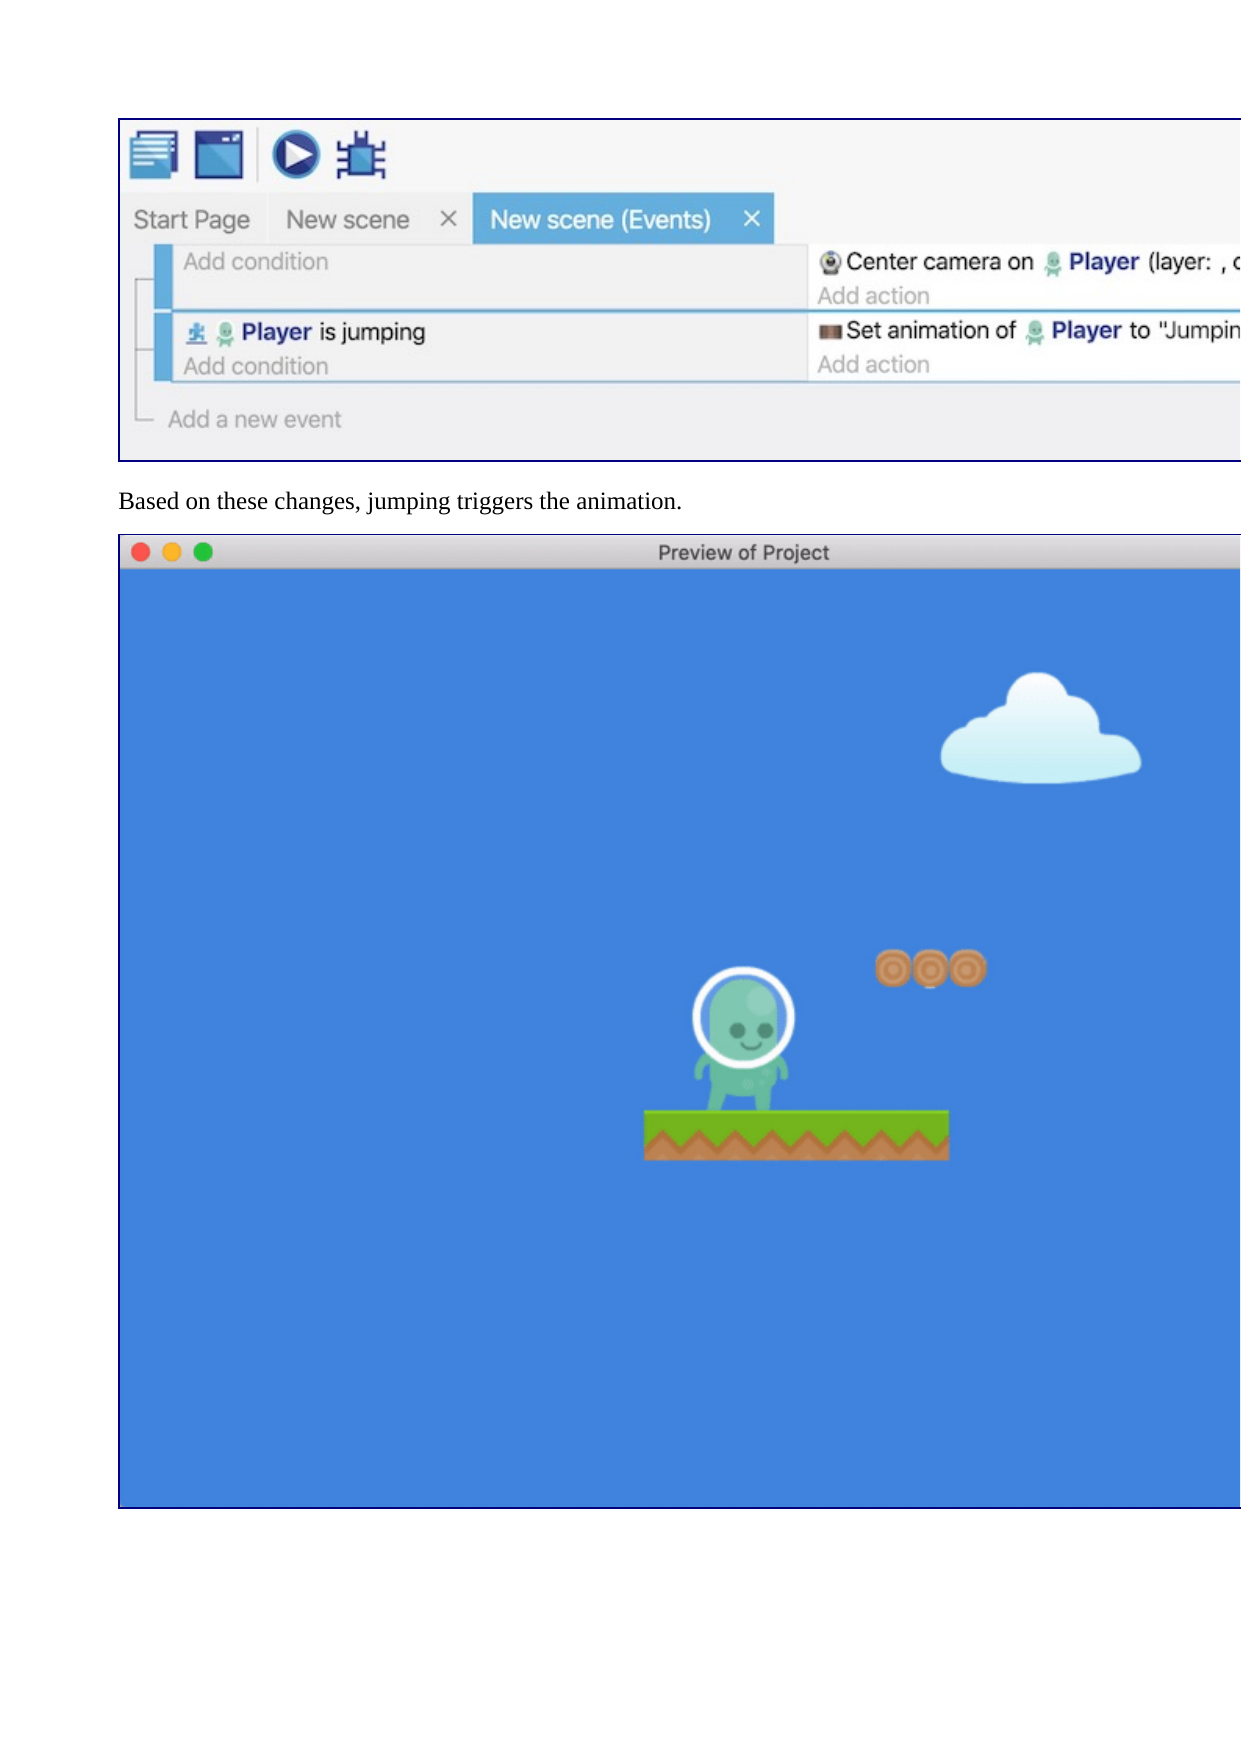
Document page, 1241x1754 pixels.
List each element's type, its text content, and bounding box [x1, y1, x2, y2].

text Based on these changes, jumping triggers the animation. [118, 486, 1122, 515]
picture [120, 120, 1241, 460]
picture [120, 535, 1241, 1507]
